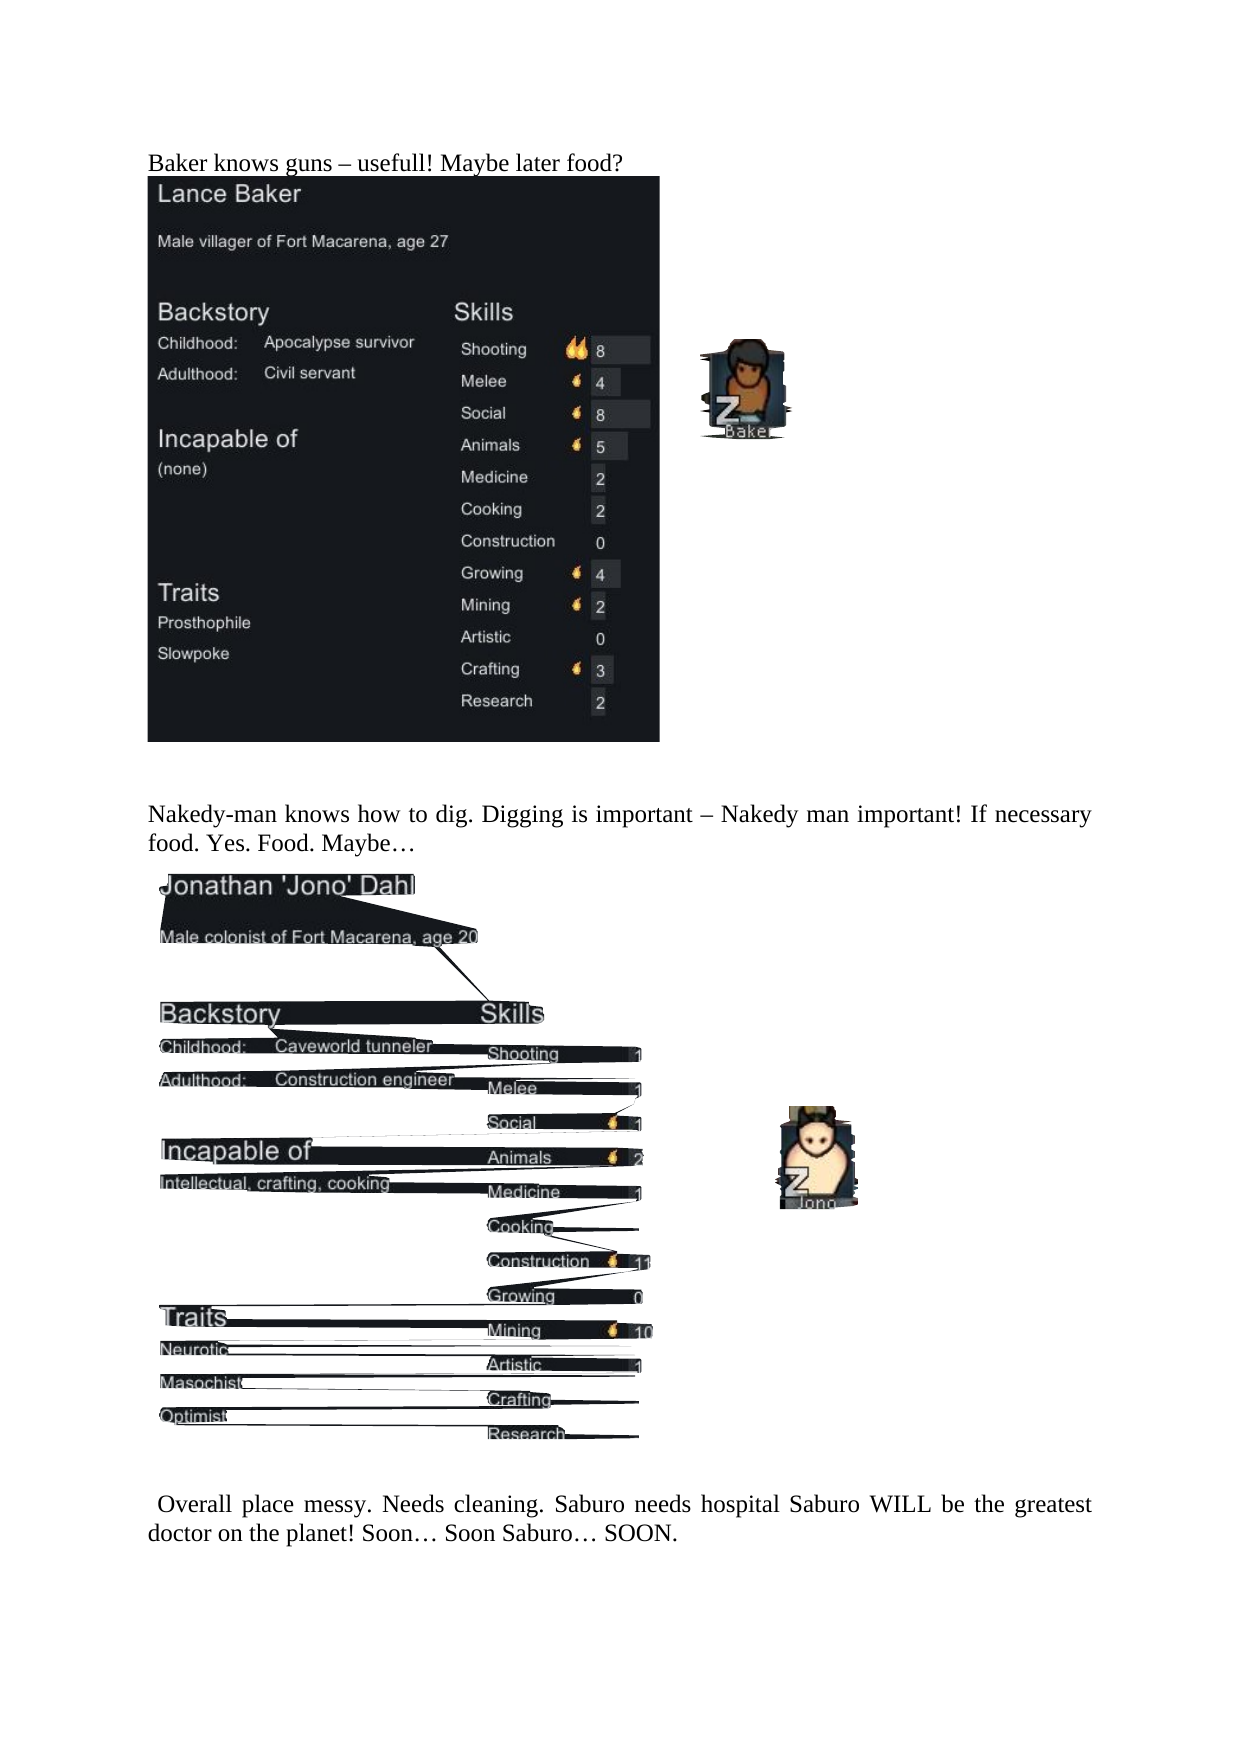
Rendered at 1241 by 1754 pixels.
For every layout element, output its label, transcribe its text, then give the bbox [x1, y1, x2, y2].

text Baker knows guns – usefull! Maybe later food? [148, 148, 1093, 176]
text Nakedy-man knows how to dig. Digging is important – Nakedy man important! If necessary food. Yes. Food. Maybe… [148, 799, 1093, 857]
text Overall place messy. Needs cleaning. Saburo needs hospital Saburo WILL be the greatest doctor on the planet! Soon… Soon Saburo… SOON. [148, 1489, 1093, 1547]
